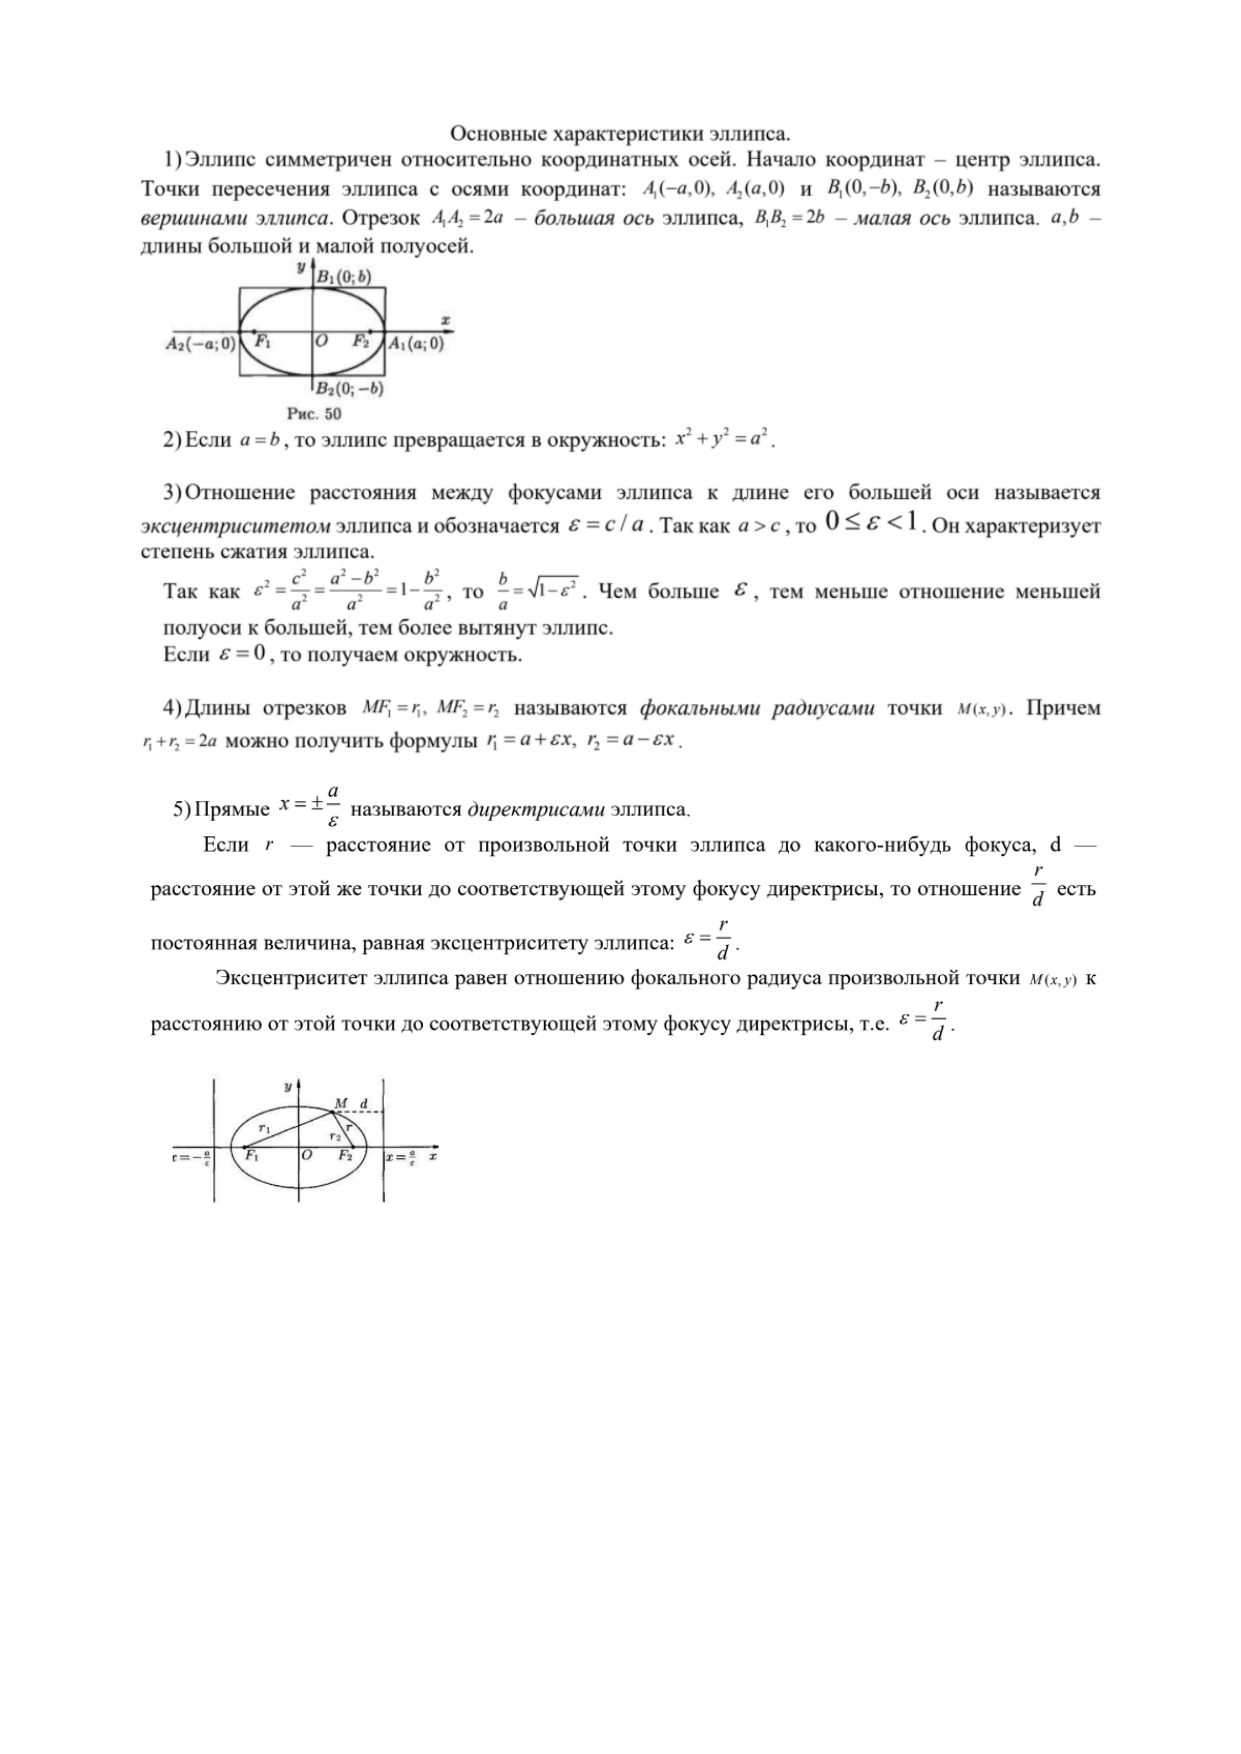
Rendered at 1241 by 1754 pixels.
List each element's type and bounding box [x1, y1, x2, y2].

picture [118, 118, 1123, 1214]
